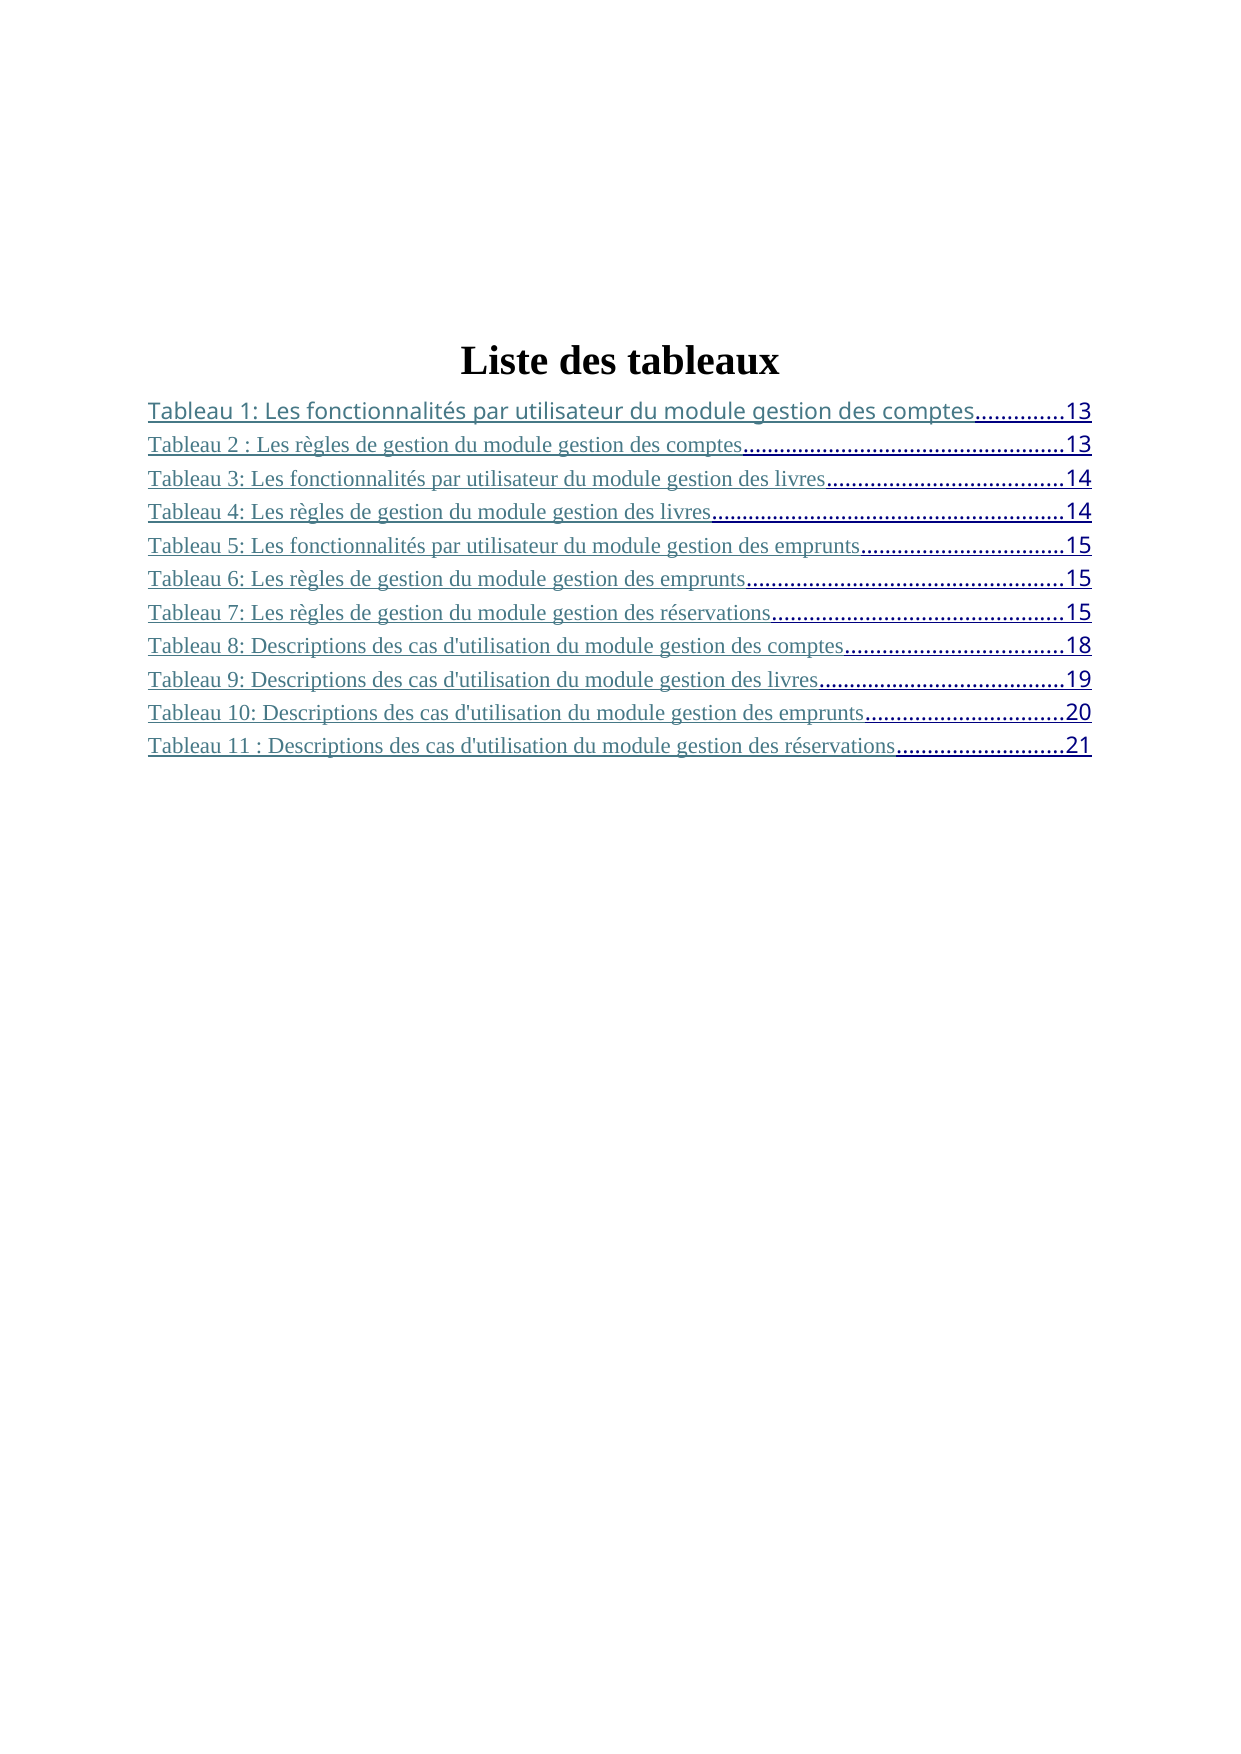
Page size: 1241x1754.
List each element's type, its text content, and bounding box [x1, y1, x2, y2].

text Tableau 10: Descriptions des cas d'utilisation du module gestion des emprunts 20 [148, 696, 1093, 727]
text Tableau 8: Descriptions des cas d'utilisation du module gestion des comptes 18 [148, 629, 1093, 660]
text Tableau 9: Descriptions des cas d'utilisation du module gestion des livres 19 [148, 662, 1093, 694]
text Tableau 7: Les règles de gestion du module gestion des réservations 15 [148, 596, 1093, 627]
subtitle Liste des tableaux [148, 335, 1093, 383]
text Tableau 4: Les règles de gestion du module gestion des livres 14 [148, 495, 1093, 527]
text Tableau 11 : Descriptions des cas d'utilisation du module gestion des réservations 21 [148, 729, 1093, 761]
text Tableau 1: Les fonctionnalités par utilisateur du module gestion des comptes 13 [148, 395, 1093, 426]
text Tableau 2 : Les règles de gestion du module gestion des comptes 13 [148, 428, 1093, 460]
text Tableau 6: Les règles de gestion du module gestion des emprunts 15 [148, 562, 1093, 593]
text Tableau 3: Les fonctionnalités par utilisateur du module gestion des livres 14 [148, 462, 1093, 493]
text Tableau 5: Les fonctionnalités par utilisateur du module gestion des emprunts 15 [148, 529, 1093, 560]
